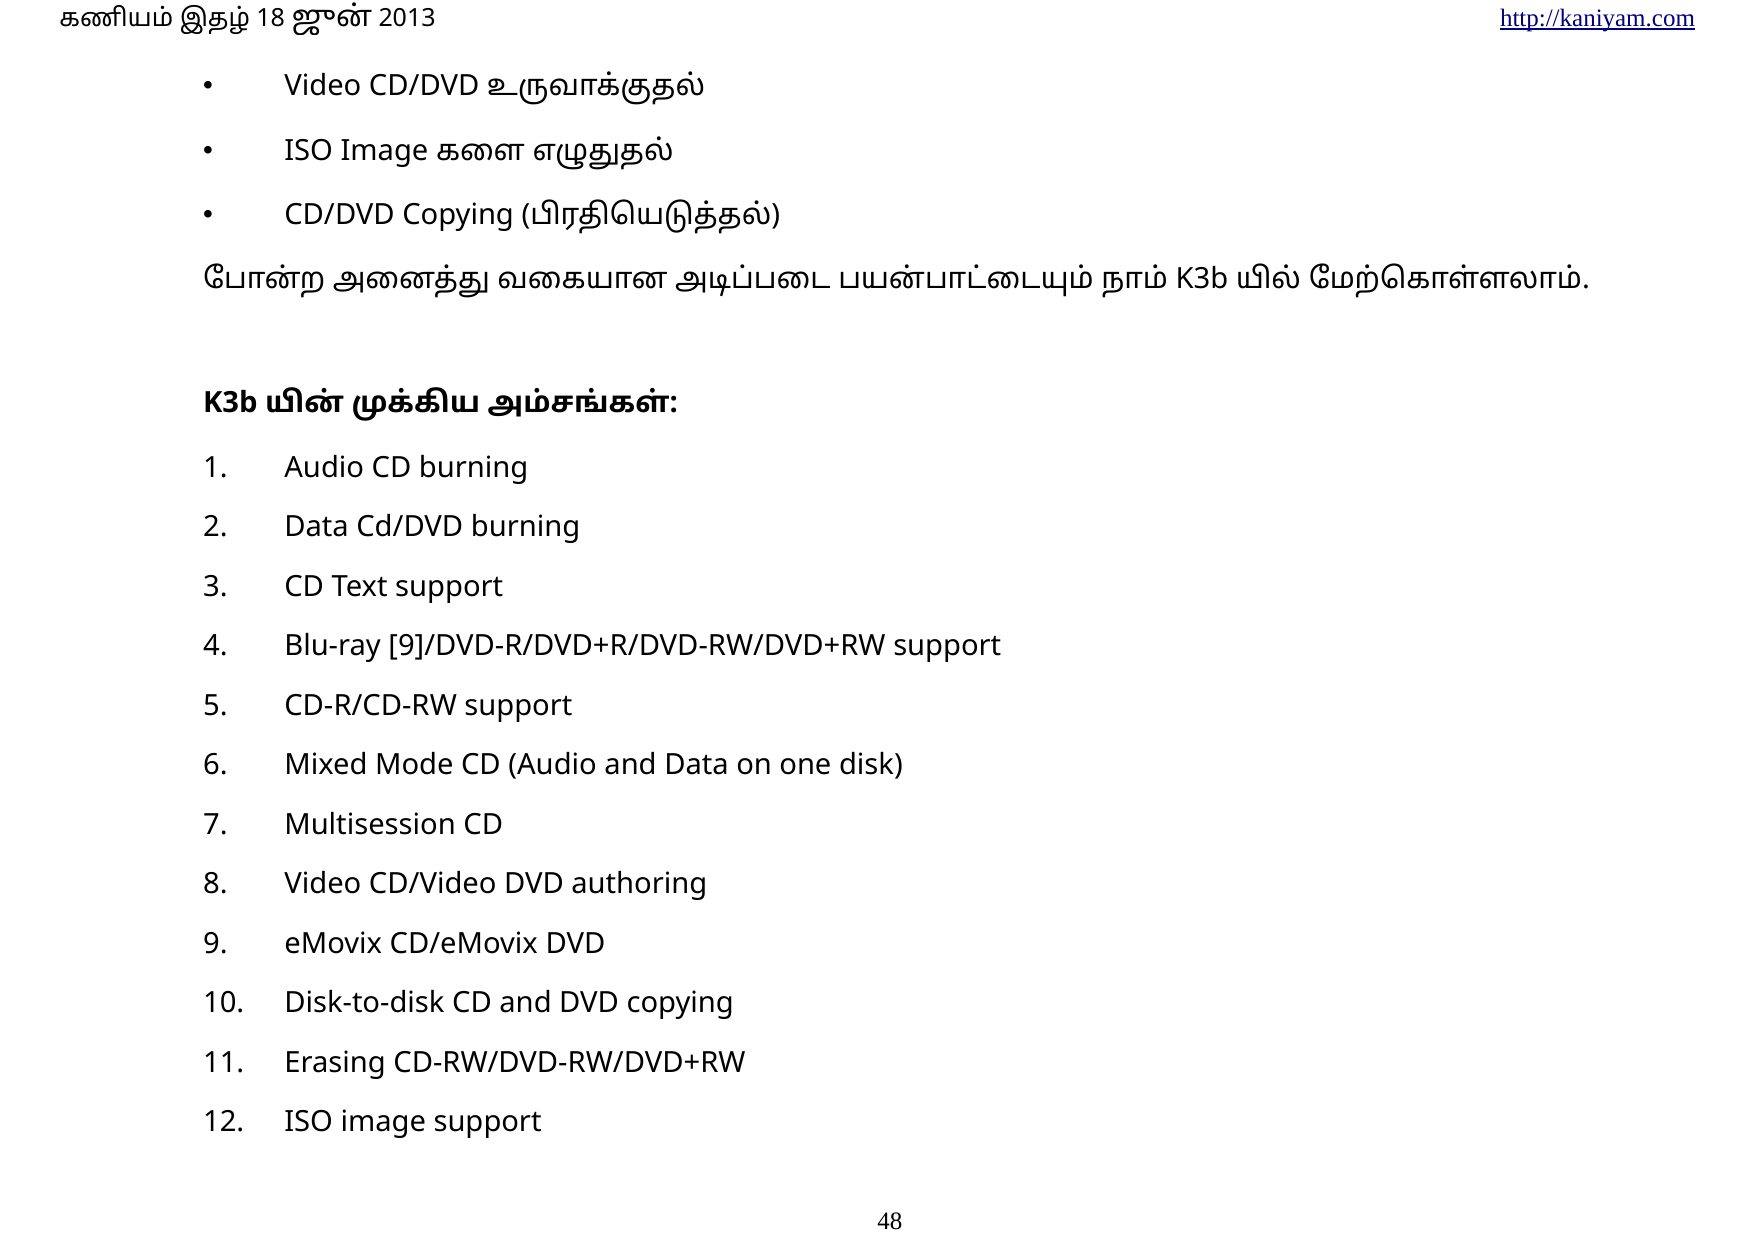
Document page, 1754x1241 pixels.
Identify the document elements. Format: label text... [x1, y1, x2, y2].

list Disk-to-disk CD and DVD copying [203, 981, 1695, 1021]
list Blu-ray [9]/DVD-R/DVD+R/DVD-RW/DVD+RW support [203, 624, 1695, 664]
list CD-R/CD-RW support [203, 684, 1695, 724]
list ISO Image களை எழுதுதல் [203, 129, 1695, 172]
list Mixed Mode CD (Audio and Data on one disk) [203, 743, 1695, 783]
list Video CD/DVD உருவாக்குதல் [203, 64, 1695, 107]
list eMovix CD/eMovix DVD [203, 922, 1695, 962]
list Erasing CD-RW/DVD-RW/DVD+RW [203, 1041, 1695, 1081]
list Video CD/Video DVD authoring [203, 862, 1695, 902]
text போன்ற அனைத்து வகையான அடிப்படை பயன்பாட்டையும் நாம் K3b யில் மேற்கொள்ளலாம். [203, 258, 1695, 301]
list Audio CD burning [203, 446, 1695, 486]
list Multisession CD [203, 803, 1695, 843]
list CD Text support [203, 565, 1695, 605]
text K3b யின் முக்கிய அம்சங்கள்: [203, 382, 1695, 425]
list ISO image support [203, 1100, 1695, 1140]
list Data Cd/DVD burning [203, 506, 1695, 545]
list CD/DVD Copying (பிரதியெடுத்தல்) [203, 193, 1695, 236]
